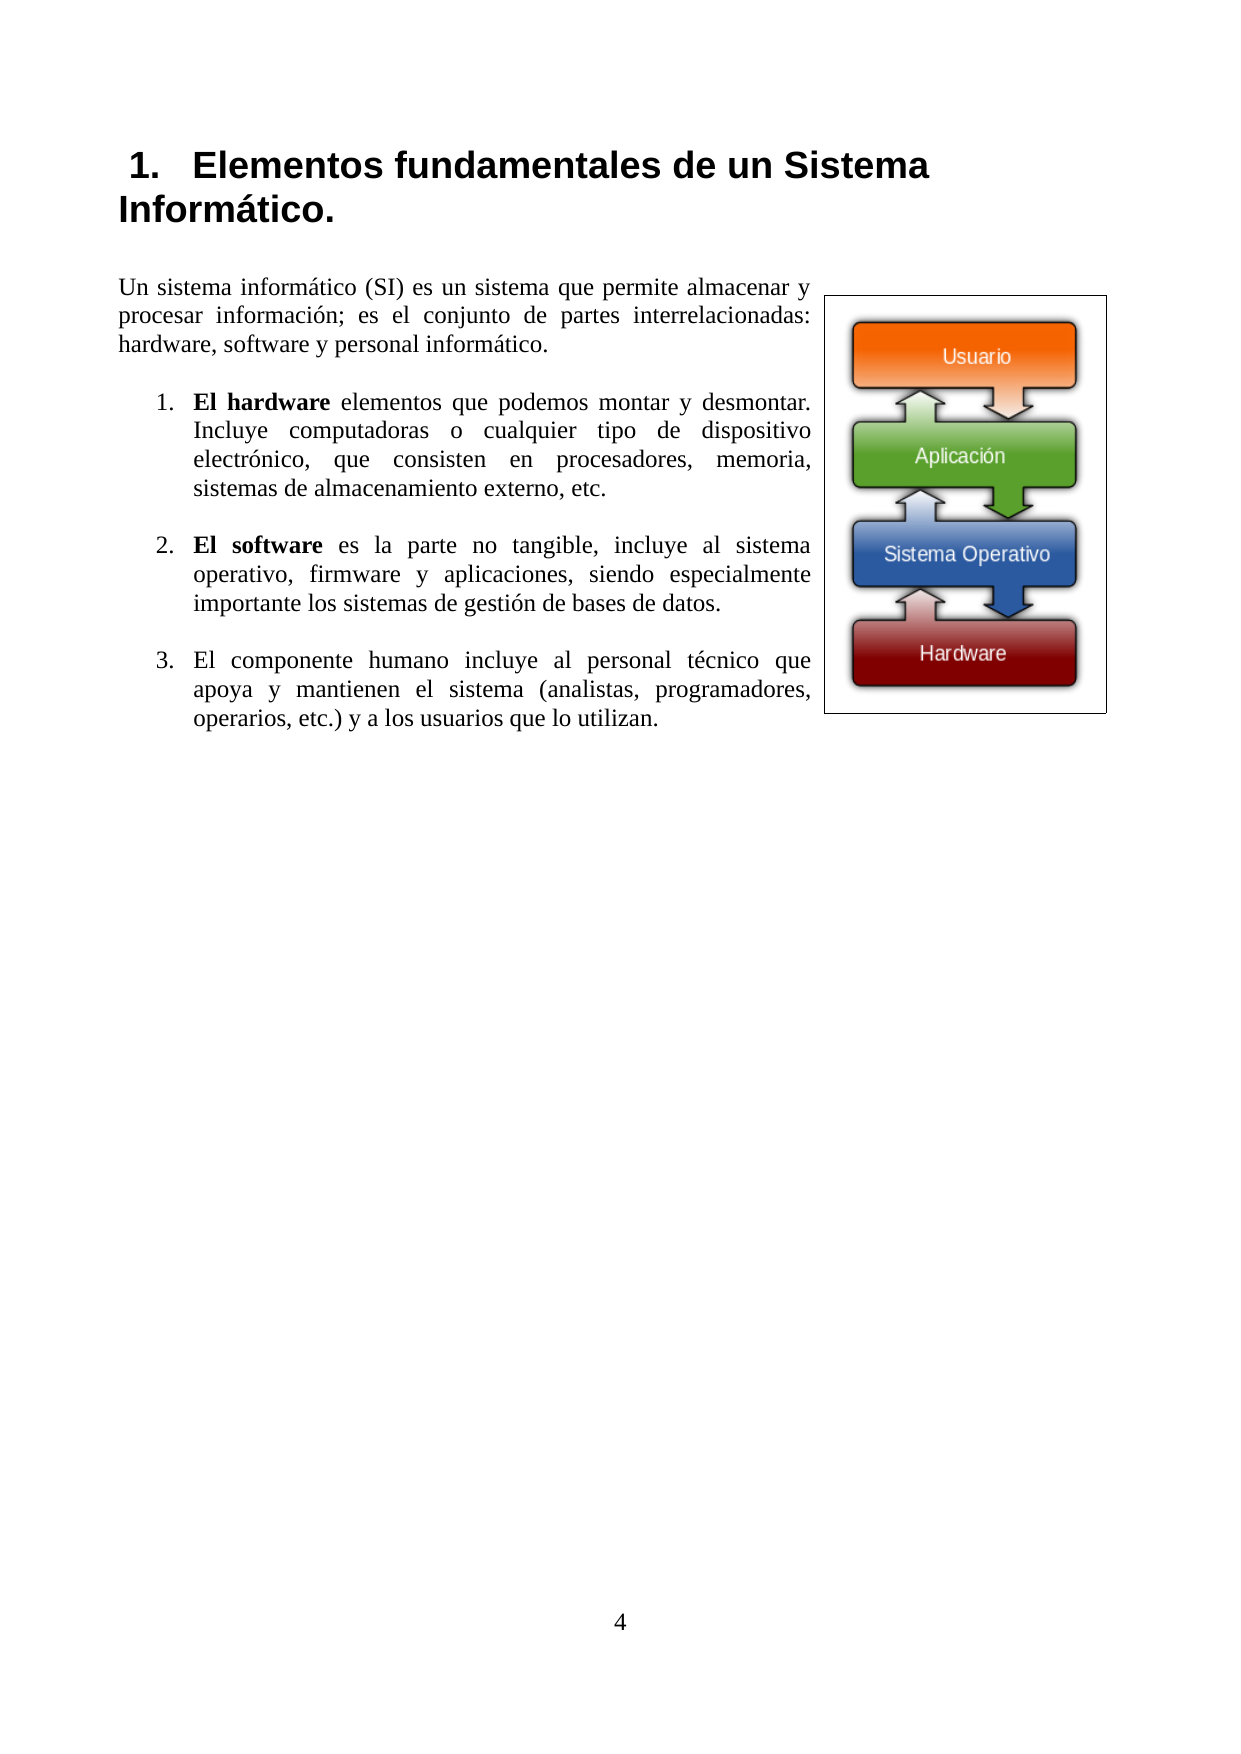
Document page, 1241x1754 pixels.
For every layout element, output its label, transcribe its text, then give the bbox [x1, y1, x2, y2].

list El hardware elementos que podemos montar y desmontar. Incluye computadoras o cualquier tipo de dispositivo electrónico, que consisten en procesadores, memoria, sistemas de almacenamiento externo, etc. [156, 387, 823, 502]
picture [838, 310, 1091, 699]
list El software es la parte no tangible, incluye al sistema operativo, firmware y aplicaciones, siendo especialmente importante los sistemas de gestión de bases de datos. [156, 530, 823, 617]
text Un sistema informático (SI) es un sistema que permite almacenar y procesar información; es el conjunto de partes interrelacionadas: hardware, software y personal informático. [118, 272, 1122, 713]
subtitle Elementos fundamentales de un Sistema Informático. [118, 143, 1122, 230]
list El componente humano incluye al personal técnico que apoya y mantienen el sistema (analistas, programadores, operarios, etc.) y a los usuarios que lo utilizan. [156, 645, 1122, 732]
